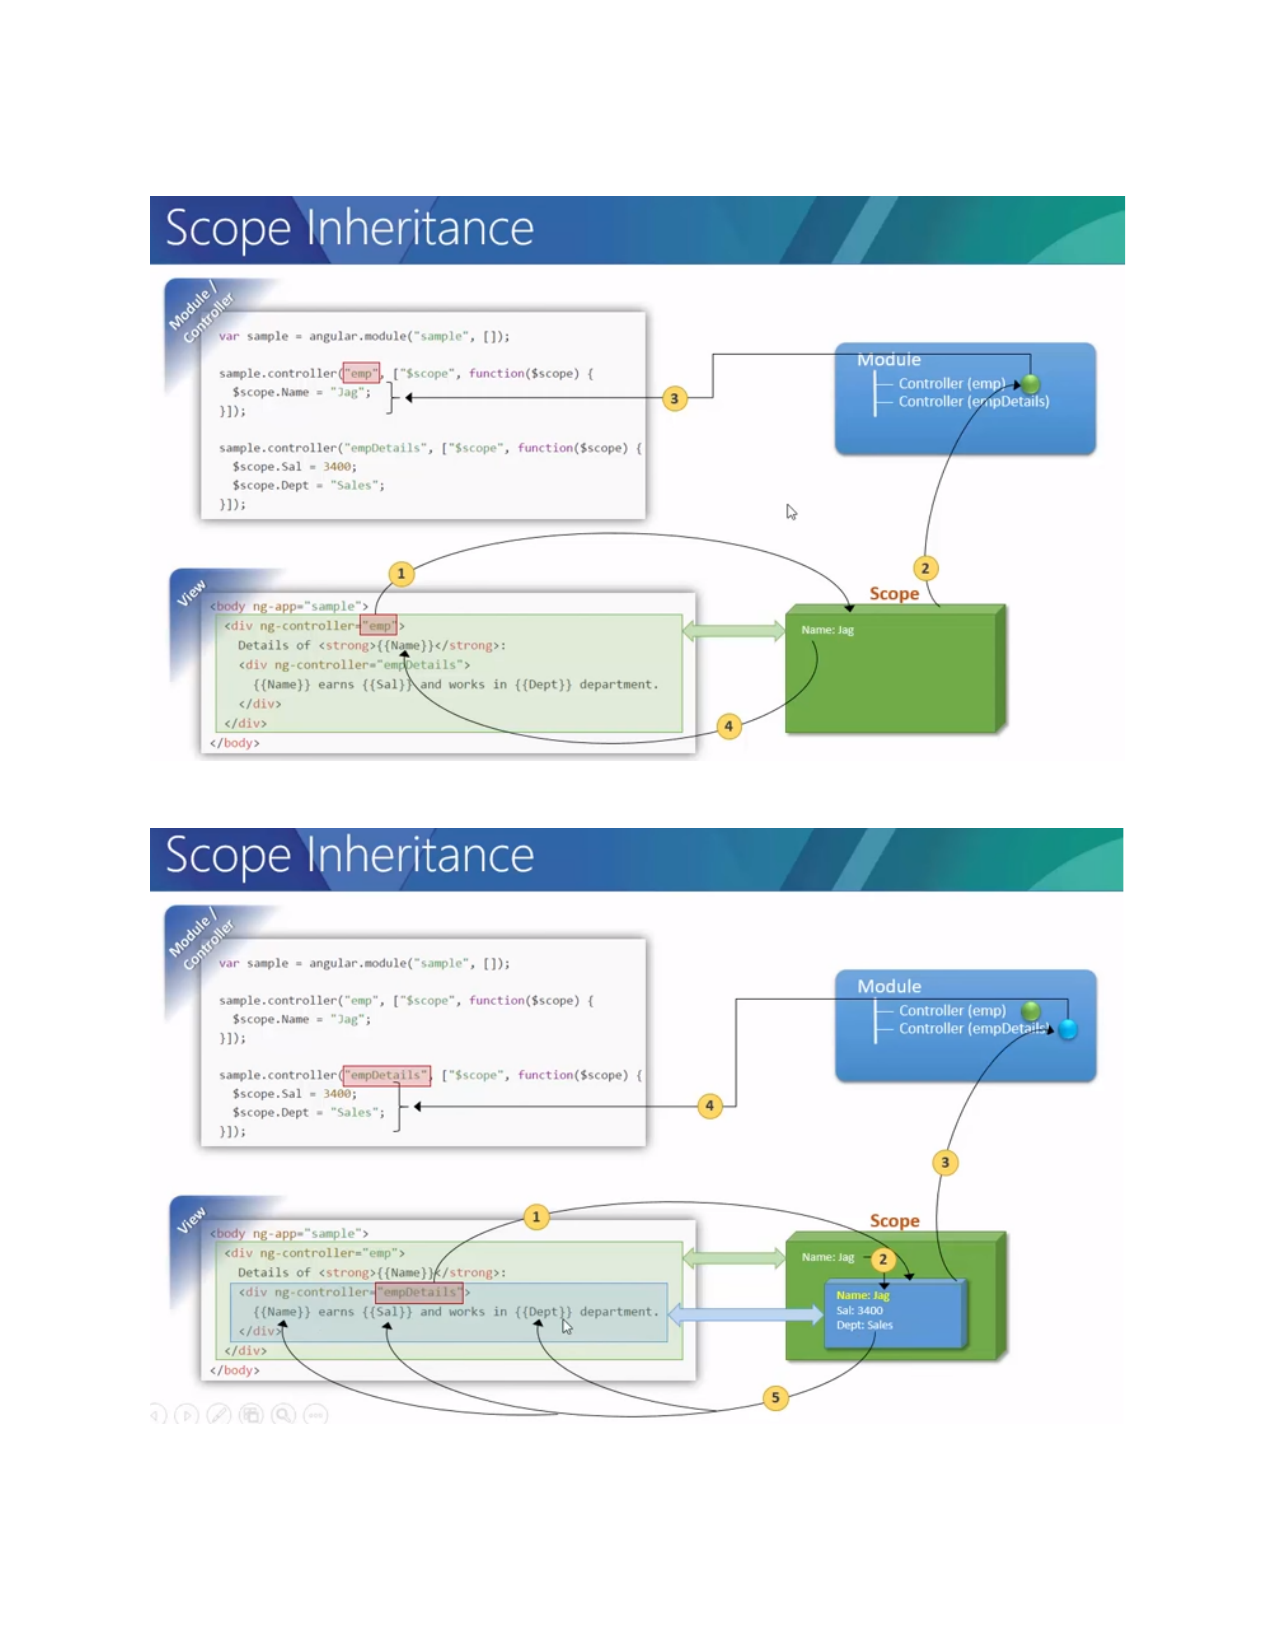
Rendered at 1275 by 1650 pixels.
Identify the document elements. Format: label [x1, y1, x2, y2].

picture [150, 196, 1125, 761]
picture [150, 828, 1124, 1424]
